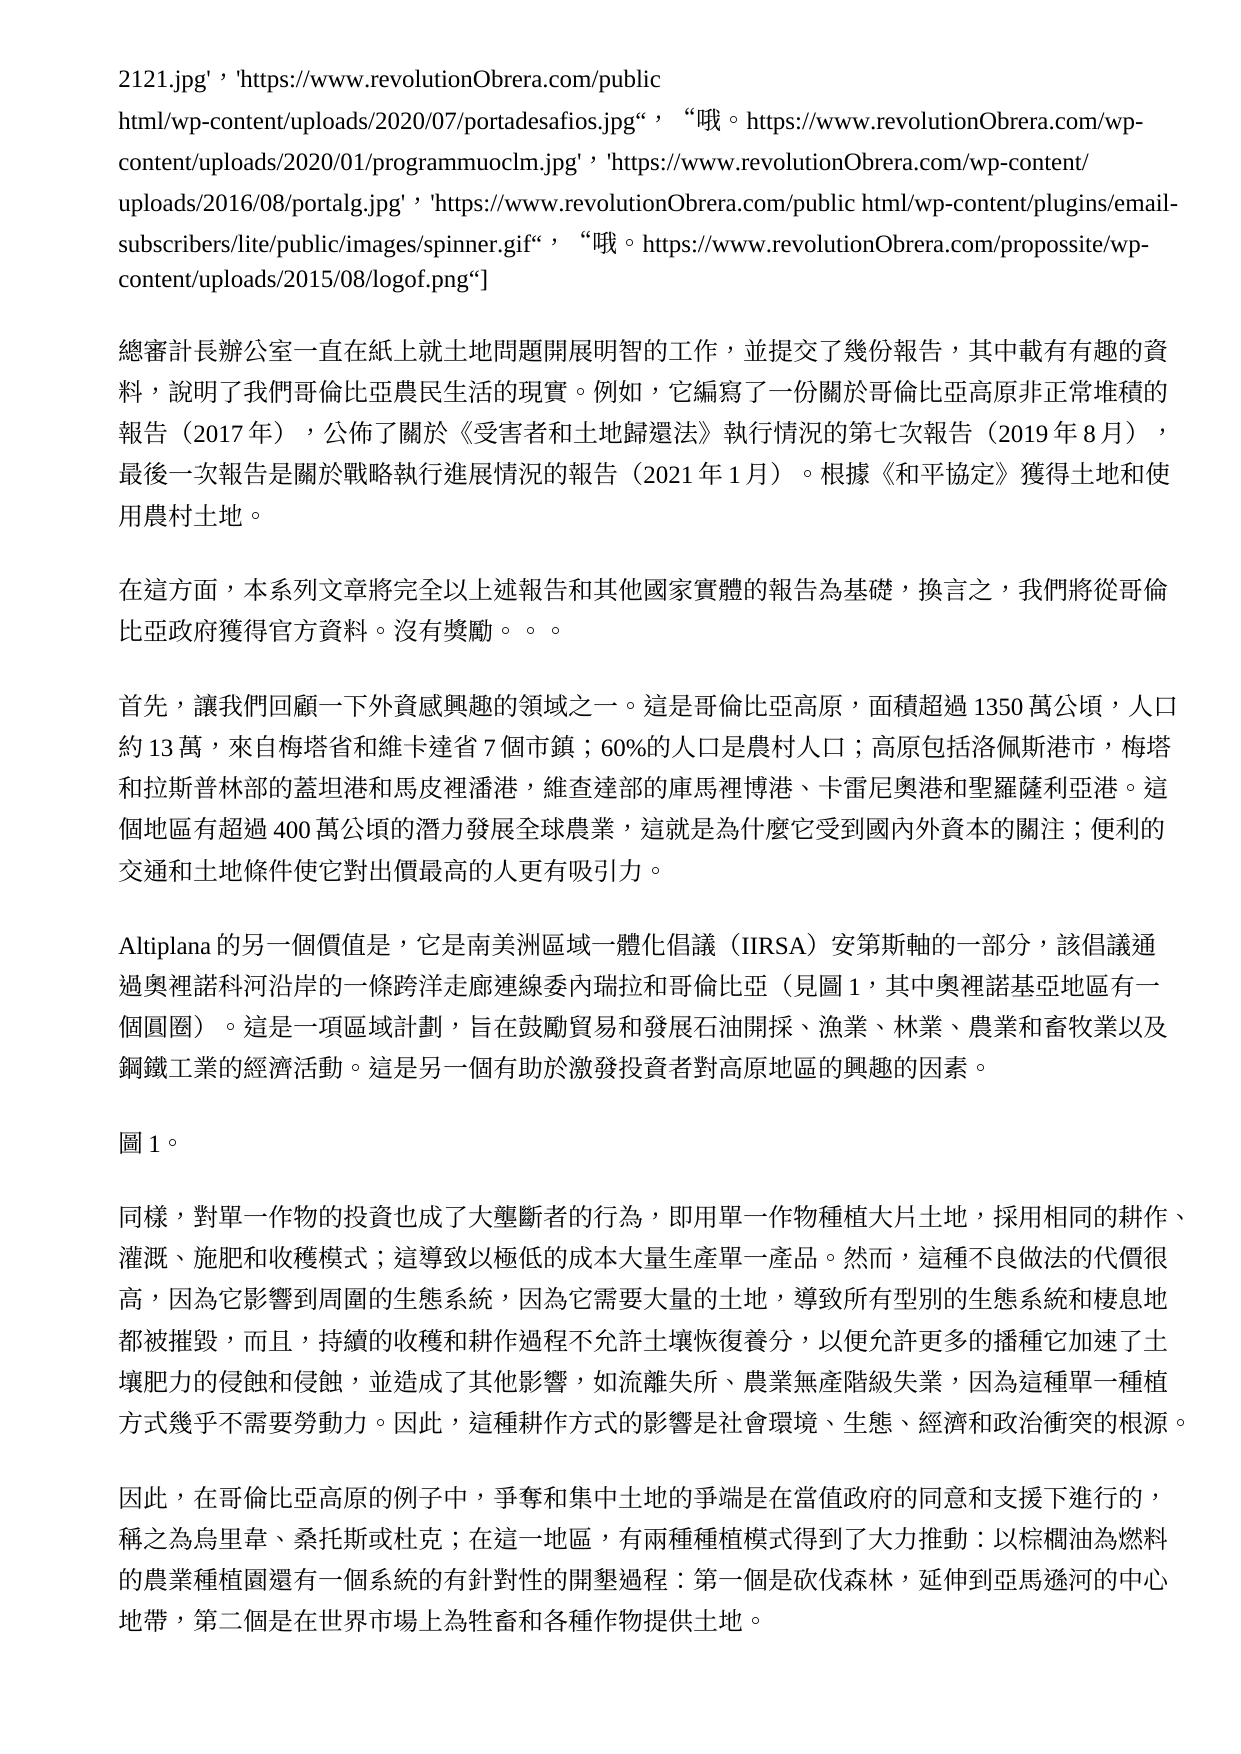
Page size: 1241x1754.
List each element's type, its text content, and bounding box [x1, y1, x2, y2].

text https://www.revolutionObrera.com/public html/wp-content/uploads/2021/03/clampers.jpg 2021-03-02T13:46:49-05:00 https://www.revolutionObrera.com/author/root/ [地]https://www.revolutionObrera.com/public html/wp-content/uploads/2021/03/map.jpg'，'https://www.revolutionObrera.com/public html/wp-content/uploads/2021/03/creditos-cargill.jpg'，'https://www.revolutionObrera.com/public html/wp-content/uploads/2021/03/table-lands.jpg“，“哦。https://www.revolutionObrera.com/public html/wp-content/uploads/2016/08/buenaventura-516x245.jpg'，'https://www.revolutionObrera.com/public html/wp-content/uploads/2018/02/nina-520x245.jpg'，'https://www.revolutionObrera.com/public html/wp-content/uploads/2016/11/palaries-520x245.jpg“，“哦。https://www.revolutionObrera.com/wp-content/uploads/2017/04/supportnos.jpg'，'https://www.revolutionObrera.com/public html/wp-content/plugins/telegram-bot/img/telegramiconmini.jpg'，'https://www.revolutionObrera.com/public html/wp-content/uploads/2020/10/pgi-620x349.png“，“哦。https://www.revolutionObrera.com/public html/wp-content/uploads/2021/01/bella-org-back-620x620.jpeg'，'https://www.revolutionObrera.com/public html/wp-content/uploads/2020/10/vologo-620x233.png'，'https://www.revolutionObrera.com/public html/wp-content/uploads/2020/10/blogs-620x165.png“，“哦。https://www.revolutionObrera.com/public html/wp-content/uploads/2021/01/ro-494.jpg'，'https://www.revolutionObrera.com/public html/wp-content/uploads/2021/01/almanaque-2121.jpg'，'https://www.revolutionObrera.com/public html/wp-content/uploads/2020/07/portadesafios.jpg“，“哦。https://www.revolutionObrera.com/wp-content/uploads/2020/01/programmuoclm.jpg'，'https://www.revolutionObrera.com/wp-content/uploads/2016/08/portalg.jpg'，'https://www.revolutionObrera.com/public html/wp-content/plugins/email-subscribers/lite/public/images/spinner.gif“，“哦。https://www.revolutionObrera.com/propossite/wp-content/uploads/2015/08/logof.png“] 總審計長辦公室一直在紙上就土地問題開展明智的工作，並提交了幾份報告，其中載有有趣的資料，說明了我們哥倫比亞農民生活的現實。例如，它編寫了一份關於哥倫比亞高原非正常堆積的報告（2017年），公佈了關於《受害者和土地歸還法》執行情況的第七次報告（2019年8月），最後一次報告是關於戰略執行進展情況的報告（2021年1月）。根據《和平協定》獲得土地和使用農村土地。 在這方面，本系列文章將完全以上述報告和其他國家實體的報告為基礎，換言之，我們將從哥倫比亞政府獲得官方資料。沒有獎勵。。。 首先，讓我們回顧一下外資感興趣的領域之一。這是哥倫比亞高原，面積超過1350萬公頃，人口約13萬，來自梅塔省和維卡達省7個市鎮；60%的人口是農村人口；高原包括洛佩斯港市，梅塔和拉斯普林部的蓋坦港和馬皮裡潘港，維查達部的庫馬裡博港、卡雷尼奧港和聖羅薩利亞港。這個地區有超過400萬公頃的潛力發展全球農業，這就是為什麼它受到國內外資本的關注；便利的交通和土地條件使它對出價最高的人更有吸引力。 Altiplana的另一個價值是，它是南美洲區域一體化倡議（IIRSA）安第斯軸的一部分，該倡議通過奧裡諾科河沿岸的一條跨洋走廊連線委內瑞拉和哥倫比亞（見圖1，其中奧裡諾基亞地區有一個圓圈）。這是一項區域計劃，旨在鼓勵貿易和發展石油開採、漁業、林業、農業和畜牧業以及鋼鐵工業的經濟活動。這是另一個有助於激發投資者對高原地區的興趣的因素。 圖1。 同樣，對單一作物的投資也成了大壟斷者的行為，即用單一作物種植大片土地，採用相同的耕作、灌溉、施肥和收穫模式；這導致以極低的成本大量生產單一產品。然而，這種不良做法的代價很高，因為它影響到周圍的生態系統，因為它需要大量的土地，導致所有型別的生態系統和棲息地都被摧毀，而且，持續的收穫和耕作過程不允許土壤恢復養分，以便允許更多的播種它加速了土壤肥力的侵蝕和侵蝕，並造成了其他影響，如流離失所、農業無產階級失業，因為這種單一種植方式幾乎不需要勞動力。因此，這種耕作方式的影響是社會環境、生態、經濟和政治衝突的根源。 因此，在哥倫比亞高原的例子中，爭奪和集中土地的爭端是在當值政府的同意和支援下進行的，稱之為烏里韋、桑托斯或杜克；在這一地區，有兩種種植模式得到了大力推動：以棕櫚油為燃料的農業種植園還有一個系統的有針對性的開墾過程：第一個是砍伐森林，延伸到亞馬遜河的中心地帶，第二個是在世界市場上為牲畜和各種作物提供土地。 在主計長辦公室的報告中，這裡列出的“大投資者”、“國民經濟的救世主”和“幫助我們”的外國投資者的共同點是在哥倫比亞高原發展單一作物。 “不正常”的土地積累（如主計長辦公室所稱）直接涉及以下組織和個人： •哥倫比亞摩尼卡集團 •跨國嘉吉 •Riopaila Castilla S.A。 •路易斯·卡洛斯·薩米恩託·安古洛組織-科菲科隆比亞納 •巴西信託基金 •森林公司（木材/林地-控股有限公司） •Guarrojo S.A。 •卡洛斯·阿圭爾·卡夫魯尼 •Manuelita S.A.油。 •Poligrow哥倫比亞有限公司。 •Lizarralde-Ocampo一家，Aurelio Iragori（桑托斯政府內政和農業部長）和Camilo Pabón Puentes（因在聖馬丁梅塔非法囤積13塊土地而被起訴的先生）的親屬 所有這些公司都直接或通過為此目的設立的公司，違反1994年第160號法律第72條的規定，不正常地獲得和積累最初閒置的土地。 這份報告被篡改了，因為它將高原地區的積壓情況描述為“不正常”，而且沒有公開譴責這種做法是對農民直接掠奪土地的行為。 許多國內或外國農業綜合企業偷走了應分配給哥倫比亞農民的土地，但為了不擴大分配範圍，我們只看到主計長辦公室調查的11個案例中的一個。 私人利益分配 主計長辦公室的調查顯示，在2010年至2012年期間，一家美國帝國主義公司嘉吉公司通過36家附屬公司收購了聖羅薩利亞、庫馬裡博和拉斯普林（均在維卡達省）的39處房產，至少擴建了52575處，51公頃（相當於波哥大市區以上）。為此，嘉吉集團的投資超過730億哥倫比亞比索，相當於3850萬美元。 嘉吉貿易哥倫比亞有限公司於2004年3月30日在波哥大成立。進口和出口的目的，為自己或第三方的利益，各種農產品和食品。2005年3月14日，黑河有限公司成立。以社會為物件開展證券市場相關業務和其他業務支援服務活動。這家公司在其活動、社會原因和資源來源方面屬於跨國公司嘉吉（Cargill）的對衝基金，嘉吉是全球資源水平最高的基金之一，使其能夠在全球範圍內開展業務。 在波哥大商會，值得注意的是，這兩家公司與嘉吉的其他公司有合作伙伴，特別是嘉吉公司、嘉吉美洲公司、嘉吉控股有限公司。美國嘉吉公司 2008年和2010年，嘉吉又成立了兩家公司，分別隸屬於哥倫比亞嘉吉有限公司。哥倫比亞農業公司。隨後，在2010年至2013年期間，帝國主義嘉吉公司以簡化的股份形式成立了至少36家公司，其經濟活動相同：“種植穀物、豆類和油籽”，擁有相同的合夥人和住所。 2010年至2012年期間，這些公司在聖羅薩利亞、庫馬裡博和拉斯普林亞市購買了39塊土地，總面積為52575公頃。每個土地的平均面積為1300公頃，最大面積為3000公頃，並注意不違反1994年第160號法律規定的上限。 [118, 59, 1181, 1671]
